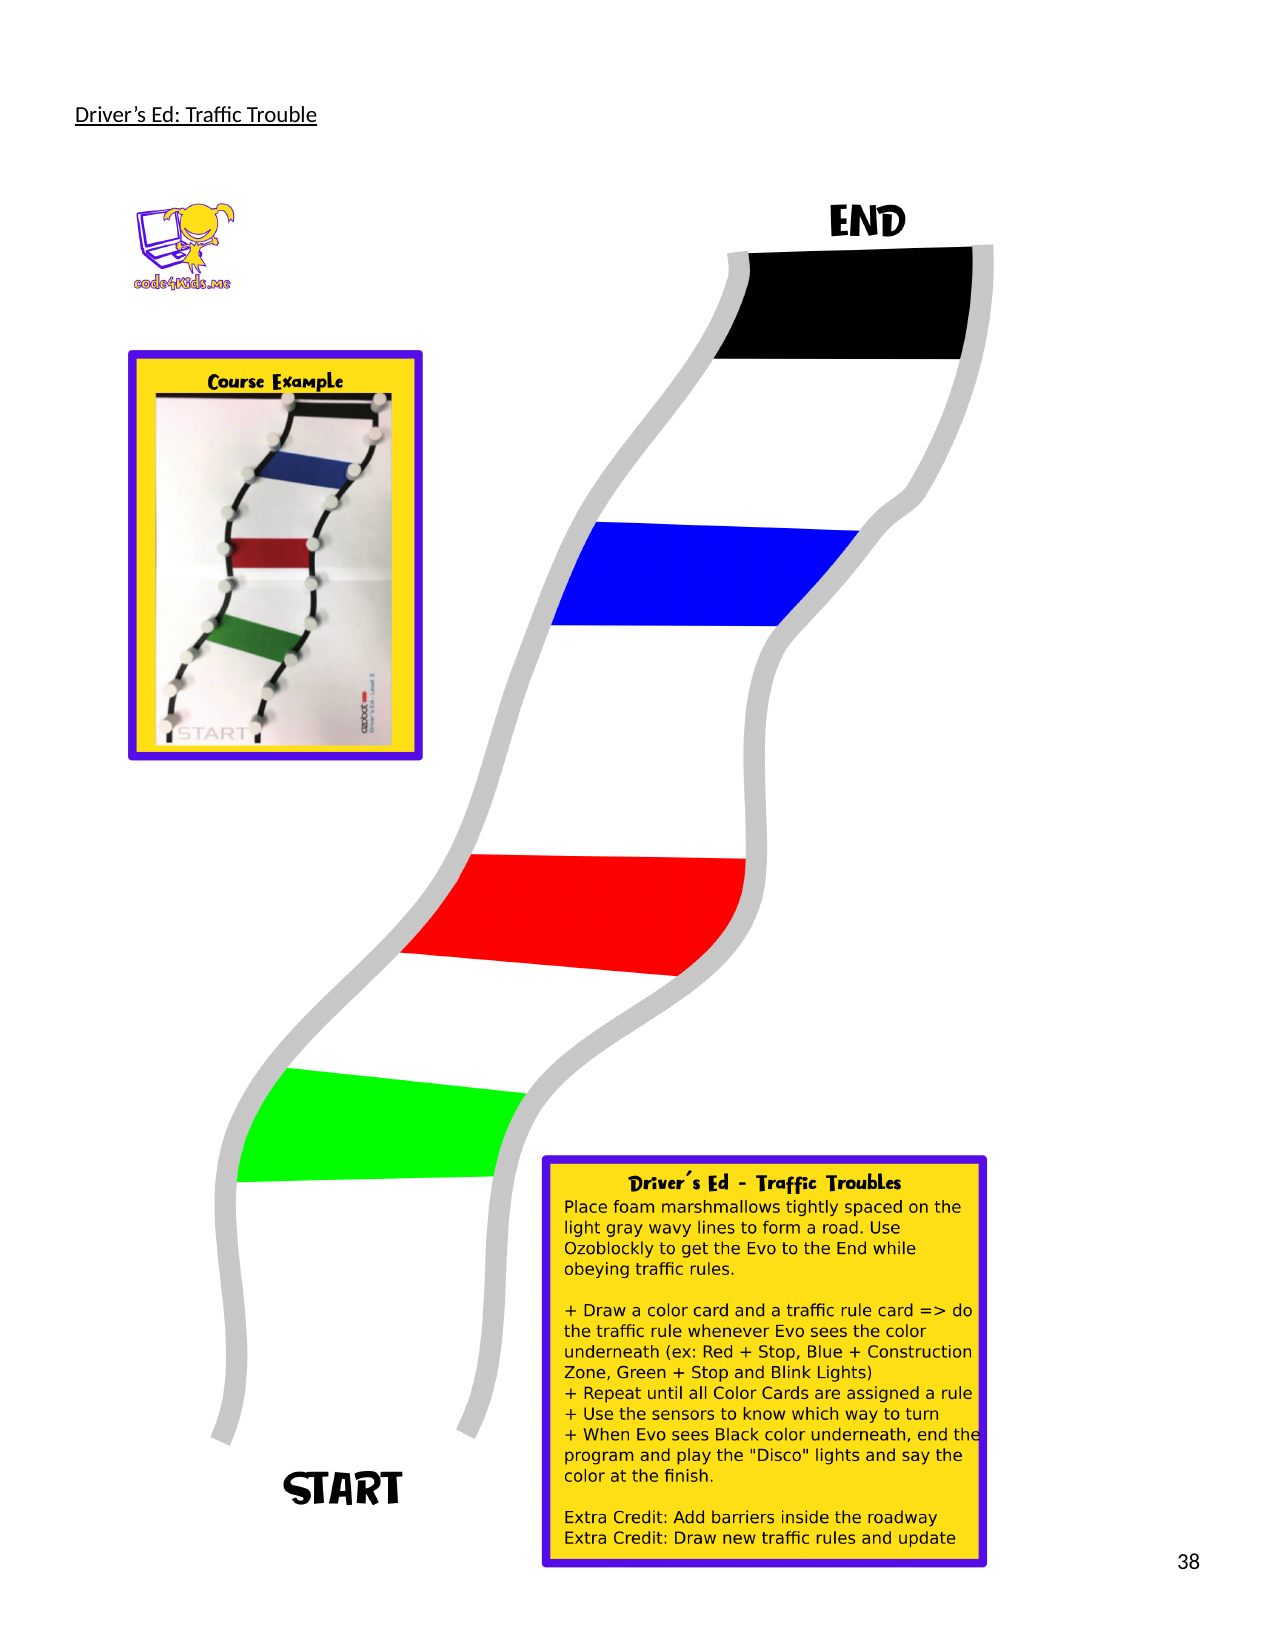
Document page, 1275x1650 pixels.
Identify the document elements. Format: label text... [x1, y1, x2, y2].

picture [89, 160, 1025, 1606]
subtitle Driver’s Ed: Traffic Trouble [75, 100, 1200, 128]
